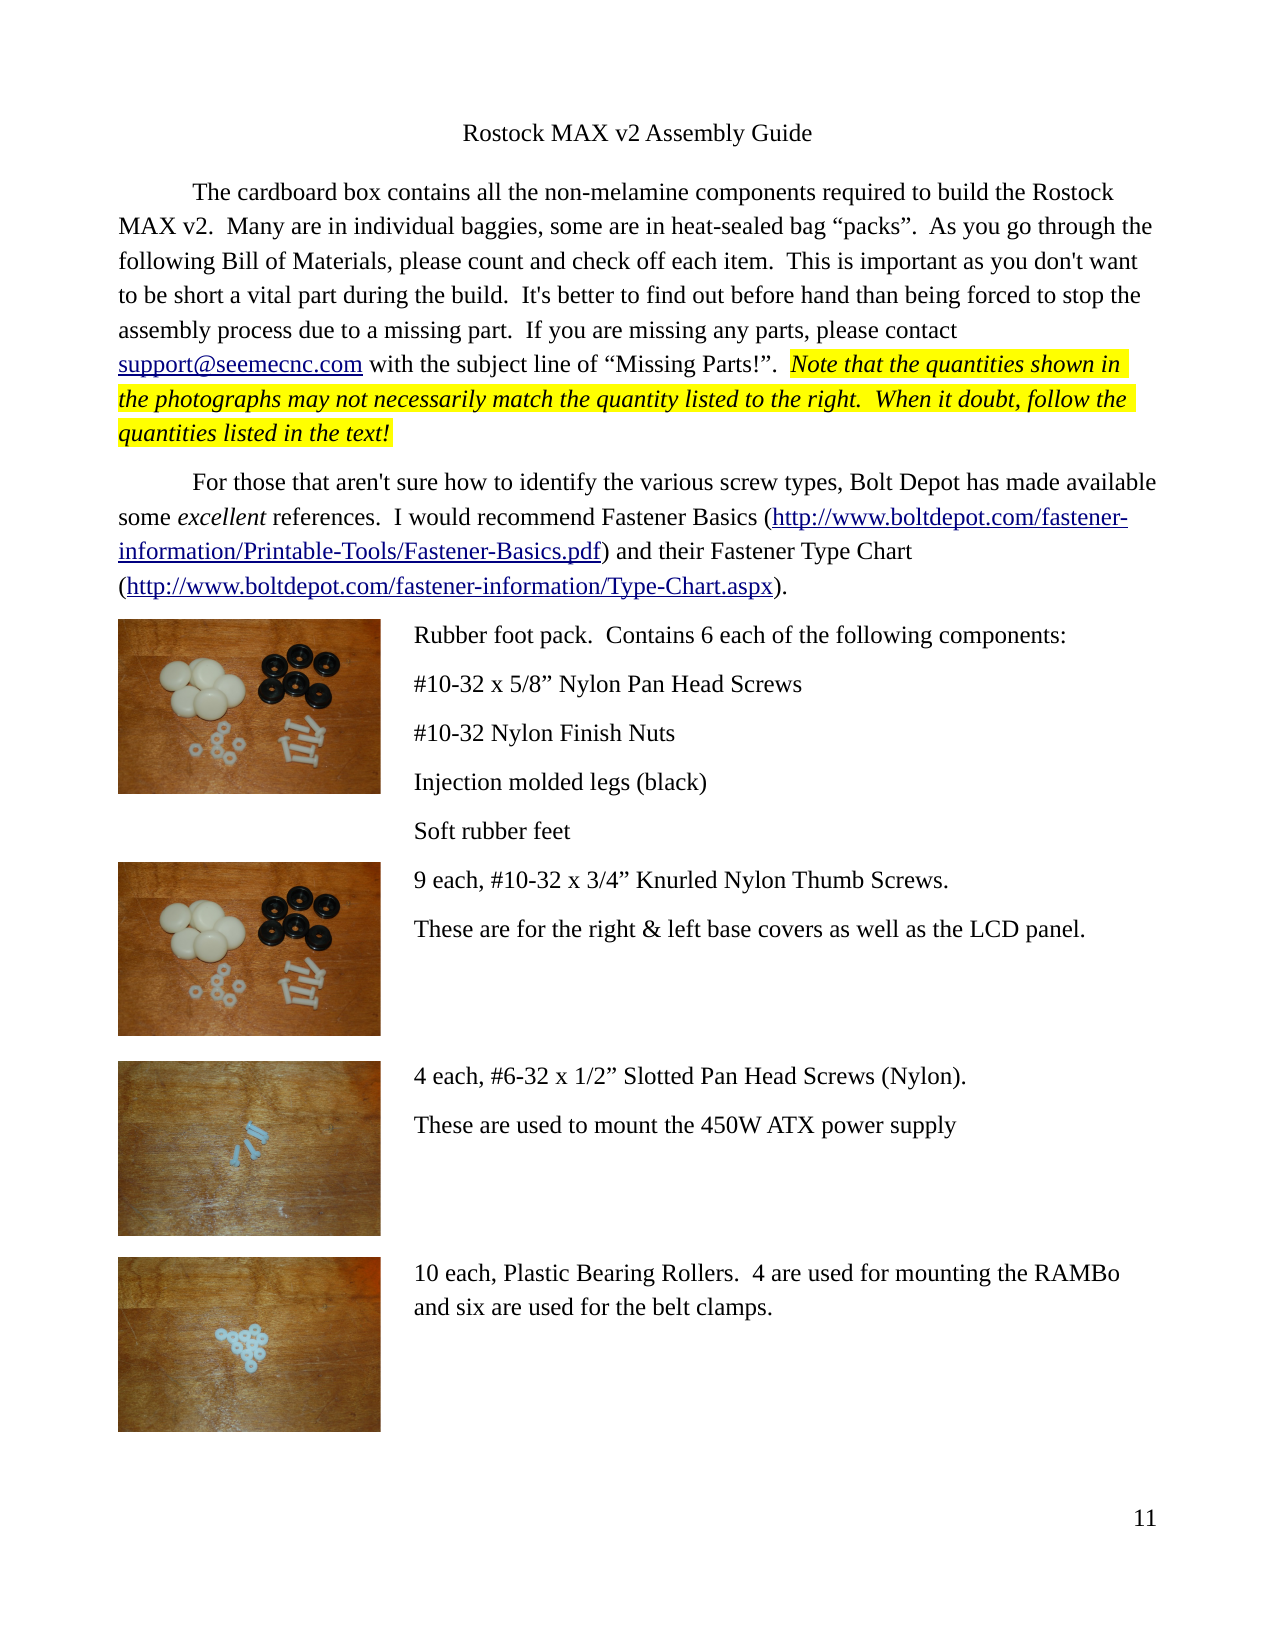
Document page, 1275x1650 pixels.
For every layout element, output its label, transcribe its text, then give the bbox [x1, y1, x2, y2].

text For those that aren't sure how to identify the various screw types, Bolt Depot has made available some excellent references. I would recommend Fastener Basics (http://www.boltdepot.com/fastener-information/Printable-Tools/Fastener-Basics.pdf) and their Fastener Type Chart (http://www.boltdepot.com/fastener-information/Type-Chart.aspx). [118, 467, 1157, 599]
text 9 each, #10-32 x 3/4” Knurled Nylon Thumb Screws. [381, 865, 1157, 894]
text #10-32 x 5/8” Nylon Pan Head Screws [381, 669, 1157, 698]
picture [118, 619, 381, 794]
text These are used to mount the 450W ATX power supply [381, 1110, 1157, 1139]
text 4 each, #6-32 x 1/2” Slotted Pan Head Screws (Nylon). [381, 1061, 1157, 1090]
picture [118, 862, 381, 1036]
text Soft rubber feet [118, 816, 1157, 845]
picture [118, 1257, 381, 1432]
text Rubber foot pack. Contains 6 each of the following components: [381, 620, 1157, 648]
text 10 each, Plastic Bearing Rollers. 4 are used for mounting the RAMBo and six are used for the belt clamps. [381, 1258, 1157, 1321]
picture [118, 1061, 381, 1236]
text The cardboard box contains all the non-melamine components required to build the Rostock MAX v2. Many are in individual baggies, some are in heat-sealed bag “packs”. As you go through the following Bill of Materials, please count and check off each item. This is important as you don't want to be short a vital part during the build. It's better to find out before hand than being forced to stop the assembly process due to a missing part. If you are missing any parts, please contact support@seemecnc.com with the subject line of “Missing Parts!”. Note that the quantities shown in the photographs may not necessarily match the quantity listed to the right. When it doubt, follow the quantities listed in the text! [118, 177, 1157, 447]
text Injection molded legs (black) [118, 767, 1157, 796]
text #10-32 Nylon Finish Nuts [381, 718, 1157, 747]
text These are for the right & left base covers as well as the LCD panel. [381, 914, 1157, 943]
